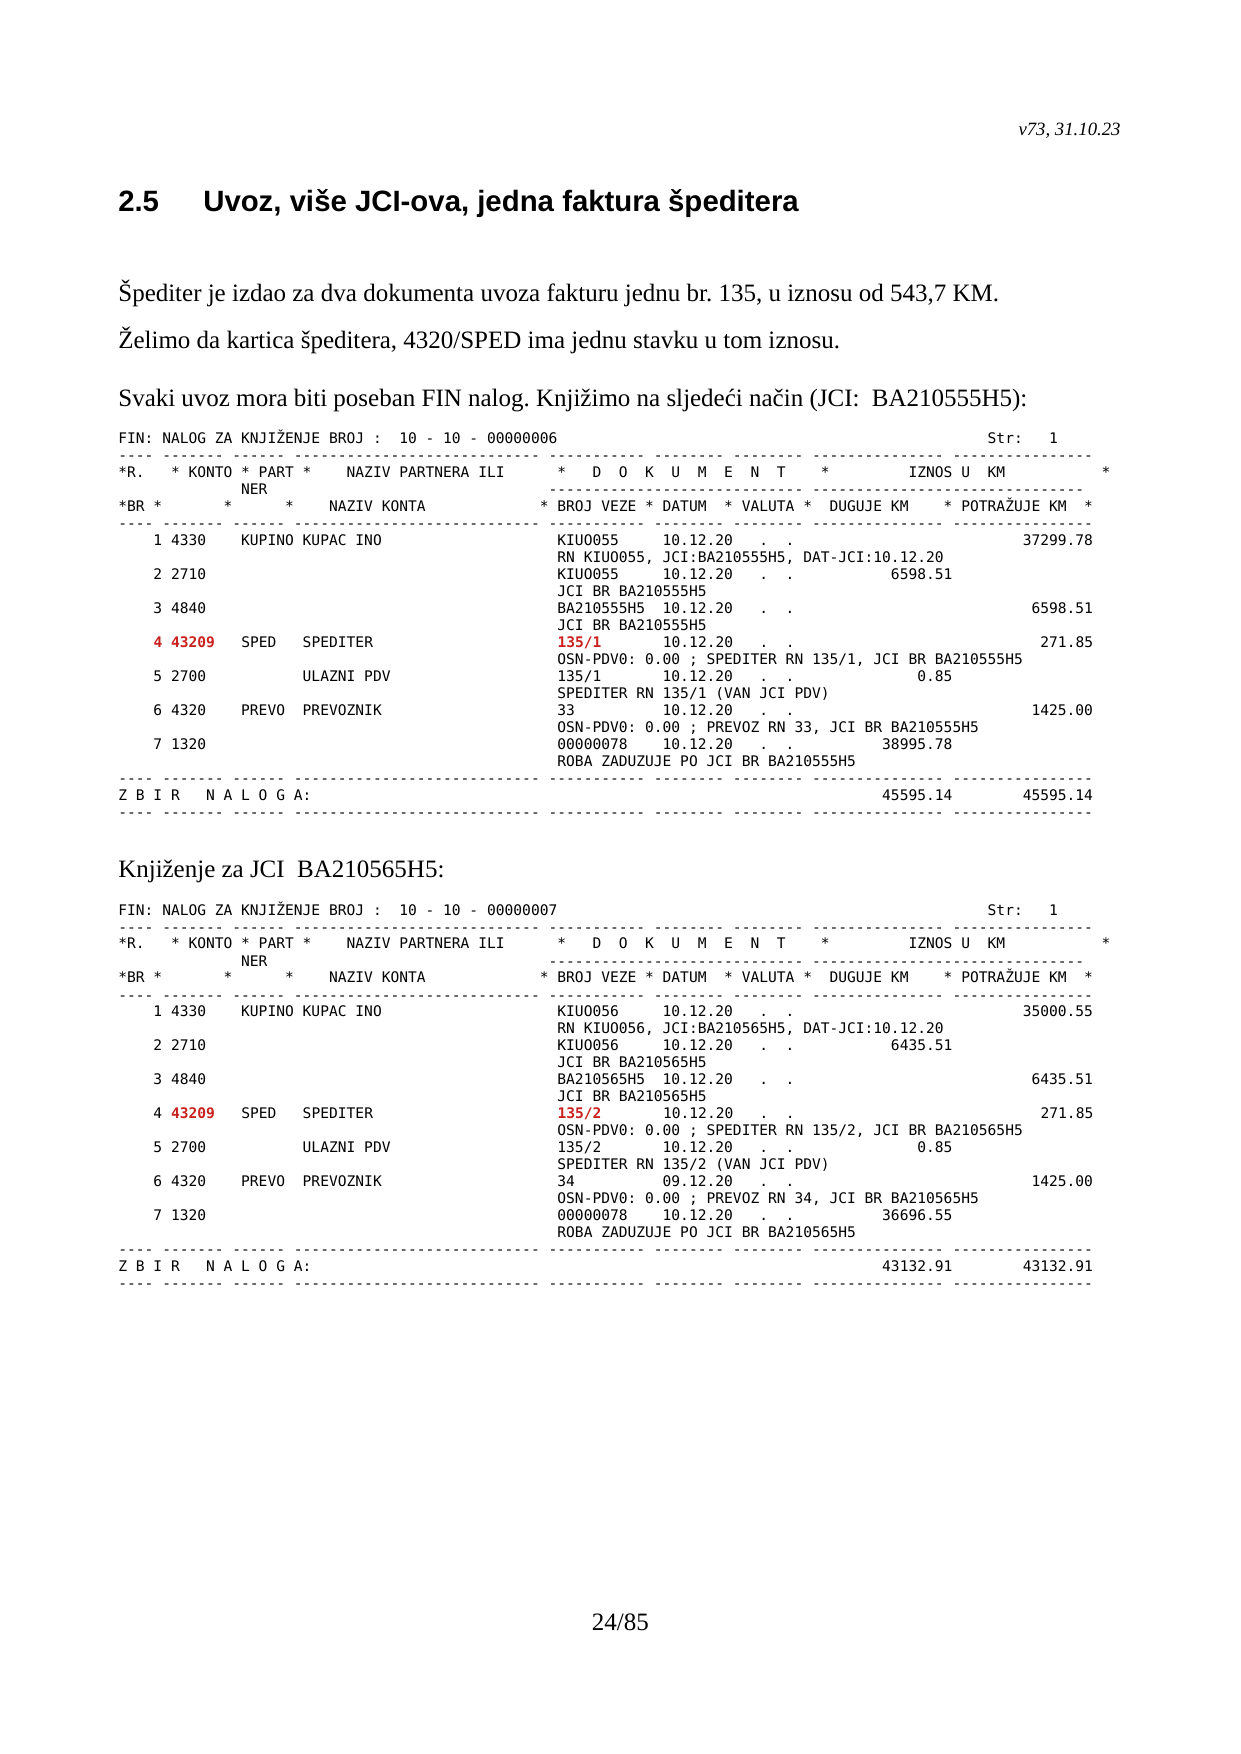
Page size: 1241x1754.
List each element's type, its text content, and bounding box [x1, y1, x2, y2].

text ---- ------- ------ ---------------------------- ----------- -------- -------- --------------- ---------------- [118, 515, 1122, 532]
text *R. * KONTO * PART * NAZIV PARTNERA ILI * D O K U M E N T * IZNOS U KM * [118, 935, 1122, 952]
text 2 2710 KIUO055 10.12.20 . . 6598.51 [118, 566, 1122, 583]
text 2 2710 KIUO056 10.12.20 . . 6435.51 [118, 1037, 1122, 1054]
text 1 4330 KUPINO KUPAC INO KIUO055 10.12.20 . . 37299.78 [118, 532, 1122, 549]
text ---- ------- ------ ---------------------------- ----------- -------- -------- --------------- ---------------- [118, 770, 1122, 787]
text RN KIUO055, JCI:BA210555H5, DAT-JCI:10.12.20 [118, 549, 1122, 566]
text ---- ------- ------ ---------------------------- ----------- -------- -------- --------------- ---------------- [118, 986, 1122, 1003]
text FIN: NALOG ZA KNJIŽENJE BROJ : 10 - 10 - 00000007 Str: 1 [118, 901, 1122, 918]
text SPEDITER RN 135/1 (VAN JCI PDV) [118, 685, 1122, 702]
text Knjiženje za JCI BA210565H5: [118, 821, 1122, 883]
text Želimo da kartica špeditera, 4320/SPED ima jednu stavku u tom iznosu. [118, 325, 1122, 354]
text 4 43209 SPED SPEDITER 135/1 10.12.20 . . 271.85 [118, 634, 1122, 651]
text NER ----------------------------- ------------------------------- [118, 481, 1122, 498]
text 3 4840 BA210565H5 10.12.20 . . 6435.51 [118, 1071, 1122, 1088]
text RN KIUO056, JCI:BA210565H5, DAT-JCI:10.12.20 [118, 1020, 1122, 1037]
text Z B I R N A L O G A: 45595.14 45595.14 [118, 787, 1122, 804]
text ROBA ZADUZUJE PO JCI BR BA210565H5 [118, 1224, 1122, 1241]
text Špediter je izdao za dva dokumenta uvoza fakturu jednu br. 135, u iznosu od 543,7 KM. [118, 278, 1122, 306]
text SPEDITER RN 135/2 (VAN JCI PDV) [118, 1156, 1122, 1173]
subtitle Uvoz, više JCI-ova, jedna faktura špeditera [118, 184, 1122, 217]
text *BR * * * NAZIV KONTA * BROJ VEZE * DATUM * VALUTA * DUGUJE KM * POTRAŽUJE KM * [118, 969, 1122, 986]
text OSN-PDV0: 0.00 ; PREVOZ RN 33, JCI BR BA210555H5 [118, 719, 1122, 736]
text Z B I R N A L O G A: 43132.91 43132.91 [118, 1258, 1122, 1275]
text ---- ------- ------ ---------------------------- ----------- -------- -------- --------------- ---------------- [118, 918, 1122, 935]
text 6 4320 PREVO PREVOZNIK 33 10.12.20 . . 1425.00 [118, 702, 1122, 719]
text OSN-PDV0: 0.00 ; SPEDITER RN 135/2, JCI BR BA210565H5 [118, 1122, 1122, 1139]
text FIN: NALOG ZA KNJIŽENJE BROJ : 10 - 10 - 00000006 Str: 1 [118, 430, 1122, 447]
text 5 2700 ULAZNI PDV 135/1 10.12.20 . . 0.85 [118, 668, 1122, 685]
text 7 1320 00000078 10.12.20 . . 38995.78 [118, 736, 1122, 753]
text 5 2700 ULAZNI PDV 135/2 10.12.20 . . 0.85 [118, 1139, 1122, 1156]
text NER ----------------------------- ------------------------------- [118, 952, 1122, 969]
text 3 4840 BA210555H5 10.12.20 . . 6598.51 [118, 600, 1122, 617]
text 6 4320 PREVO PREVOZNIK 34 09.12.20 . . 1425.00 [118, 1173, 1122, 1190]
text OSN-PDV0: 0.00 ; SPEDITER RN 135/1, JCI BR BA210555H5 [118, 651, 1122, 668]
text 7 1320 00000078 10.12.20 . . 36696.55 [118, 1207, 1122, 1224]
text JCI BR BA210555H5 [118, 617, 1122, 634]
text ---- ------- ------ ---------------------------- ----------- -------- -------- --------------- ---------------- [118, 804, 1122, 821]
text OSN-PDV0: 0.00 ; PREVOZ RN 34, JCI BR BA210565H5 [118, 1190, 1122, 1207]
text ---- ------- ------ ---------------------------- ----------- -------- -------- --------------- ---------------- [118, 1275, 1122, 1292]
text *R. * KONTO * PART * NAZIV PARTNERA ILI * D O K U M E N T * IZNOS U KM * [118, 464, 1122, 481]
text JCI BR BA210565H5 [118, 1088, 1122, 1105]
text Svaki uvoz mora biti poseban FIN nalog. Knjižimo na sljedeći način (JCI: BA210555H5): [118, 383, 1122, 411]
text JCI BR BA210565H5 [118, 1054, 1122, 1071]
text JCI BR BA210555H5 [118, 583, 1122, 600]
text ROBA ZADUZUJE PO JCI BR BA210555H5 [118, 753, 1122, 770]
text 1 4330 KUPINO KUPAC INO KIUO056 10.12.20 . . 35000.55 [118, 1003, 1122, 1020]
text ---- ------- ------ ---------------------------- ----------- -------- -------- --------------- ---------------- [118, 447, 1122, 464]
text *BR * * * NAZIV KONTA * BROJ VEZE * DATUM * VALUTA * DUGUJE KM * POTRAŽUJE KM * [118, 498, 1122, 515]
text ---- ------- ------ ---------------------------- ----------- -------- -------- --------------- ---------------- [118, 1241, 1122, 1258]
text 4 43209 SPED SPEDITER 135/2 10.12.20 . . 271.85 [118, 1105, 1122, 1122]
